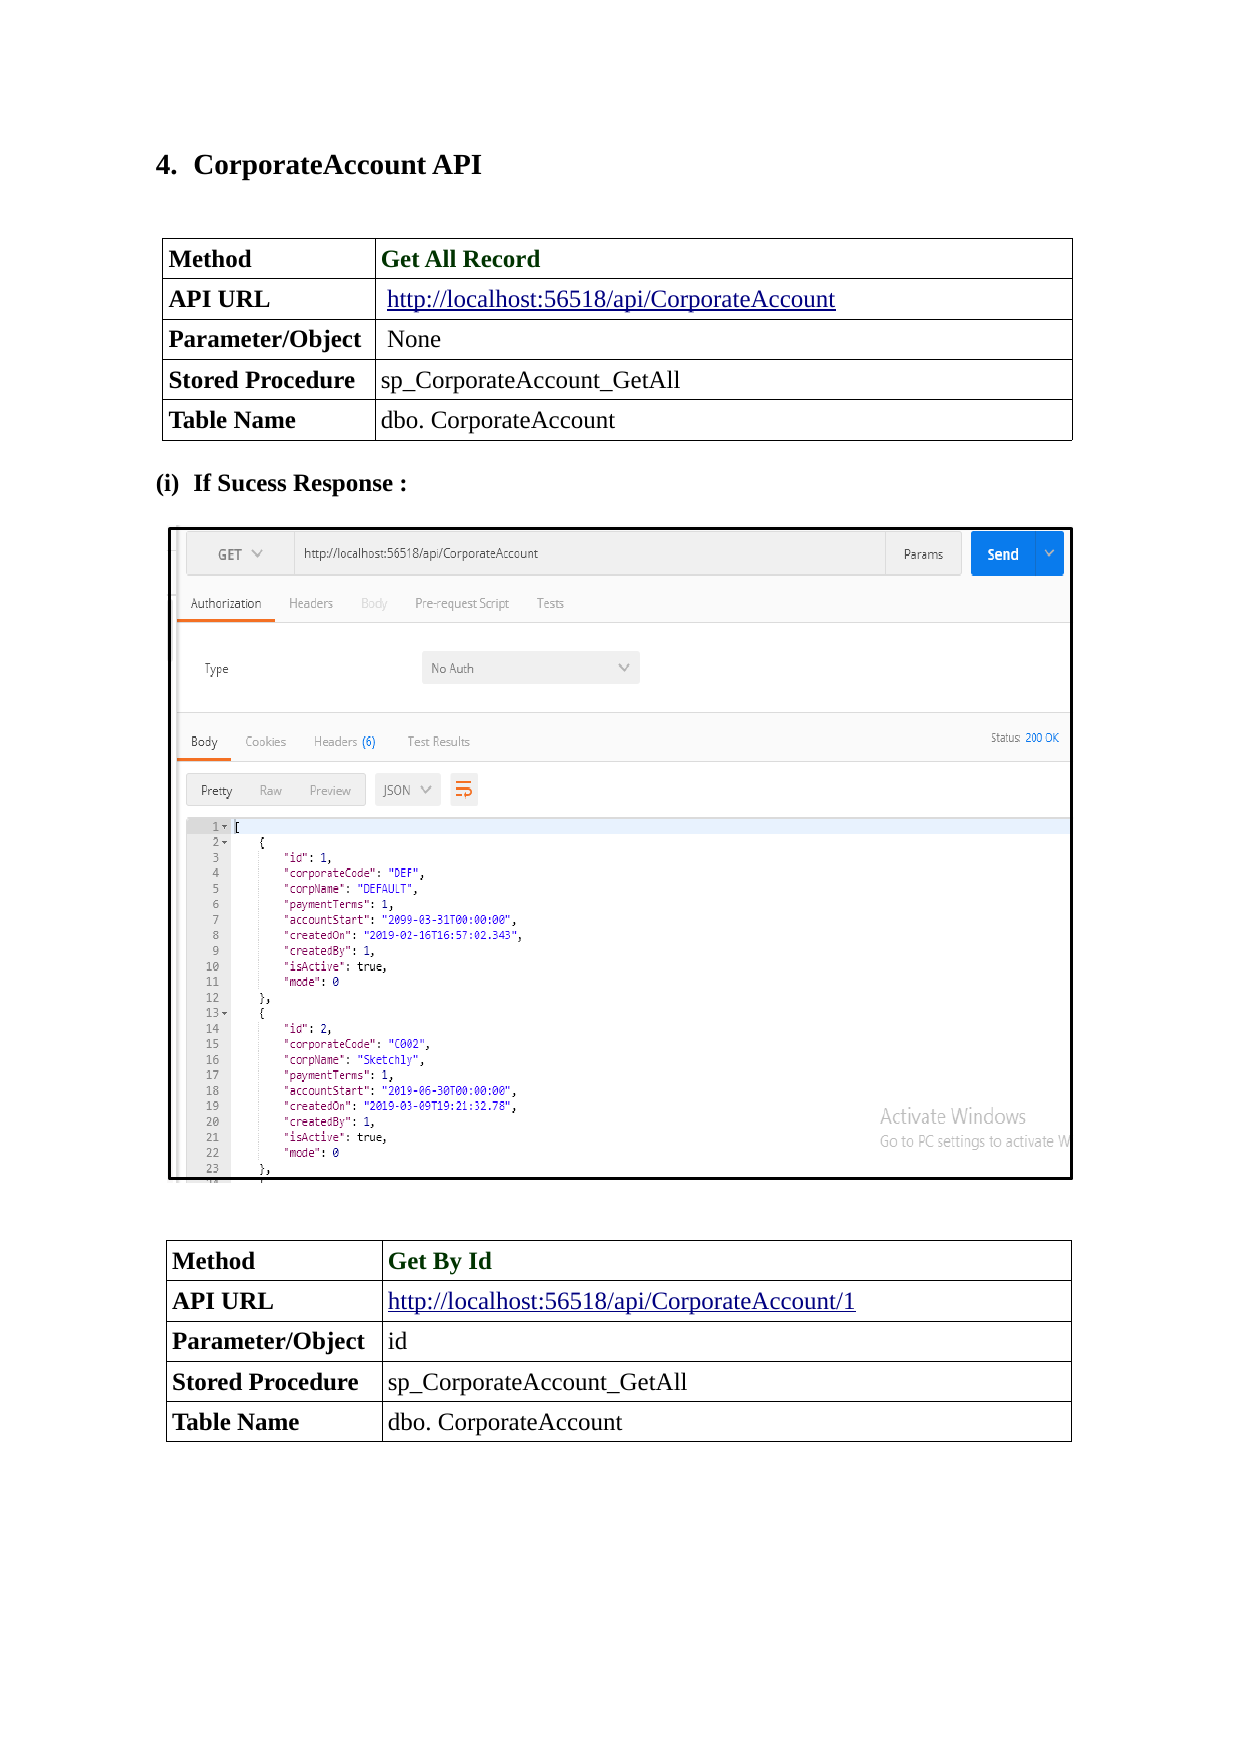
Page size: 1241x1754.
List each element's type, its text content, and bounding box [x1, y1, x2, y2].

picture [166, 525, 1074, 1183]
table_cell Stored Procedure [167, 1362, 382, 1401]
table_header Method [167, 1241, 382, 1280]
table_cell http://localhost:56518/api/CorporateAccount [376, 279, 1072, 318]
table_cell None [376, 320, 1072, 359]
table_header Get All Record [376, 239, 1072, 278]
list CorporateAccount API [156, 147, 1122, 180]
table_cell API URL [163, 279, 375, 318]
table_cell Parameter/Object [167, 1322, 382, 1361]
list If Sucess Response : [156, 468, 1122, 497]
table_cell API URL [167, 1281, 382, 1321]
table_header Get By Id [383, 1241, 1071, 1280]
table_cell dbo. CorporateAccount [383, 1402, 1071, 1441]
table_cell sp_CorporateAccount_GetAll [376, 360, 1072, 399]
table_cell sp_CorporateAccount_GetAll [383, 1362, 1071, 1401]
table_cell Table Name [163, 400, 375, 439]
table_cell Table Name [167, 1402, 382, 1441]
table_cell http://localhost:56518/api/CorporateAccount/1 [383, 1281, 1071, 1321]
table_cell id [383, 1322, 1071, 1361]
table_header Method [163, 239, 375, 278]
table_cell dbo. CorporateAccount [376, 400, 1072, 439]
table_cell Parameter/Object [163, 320, 375, 359]
table_cell Stored Procedure [163, 360, 375, 399]
